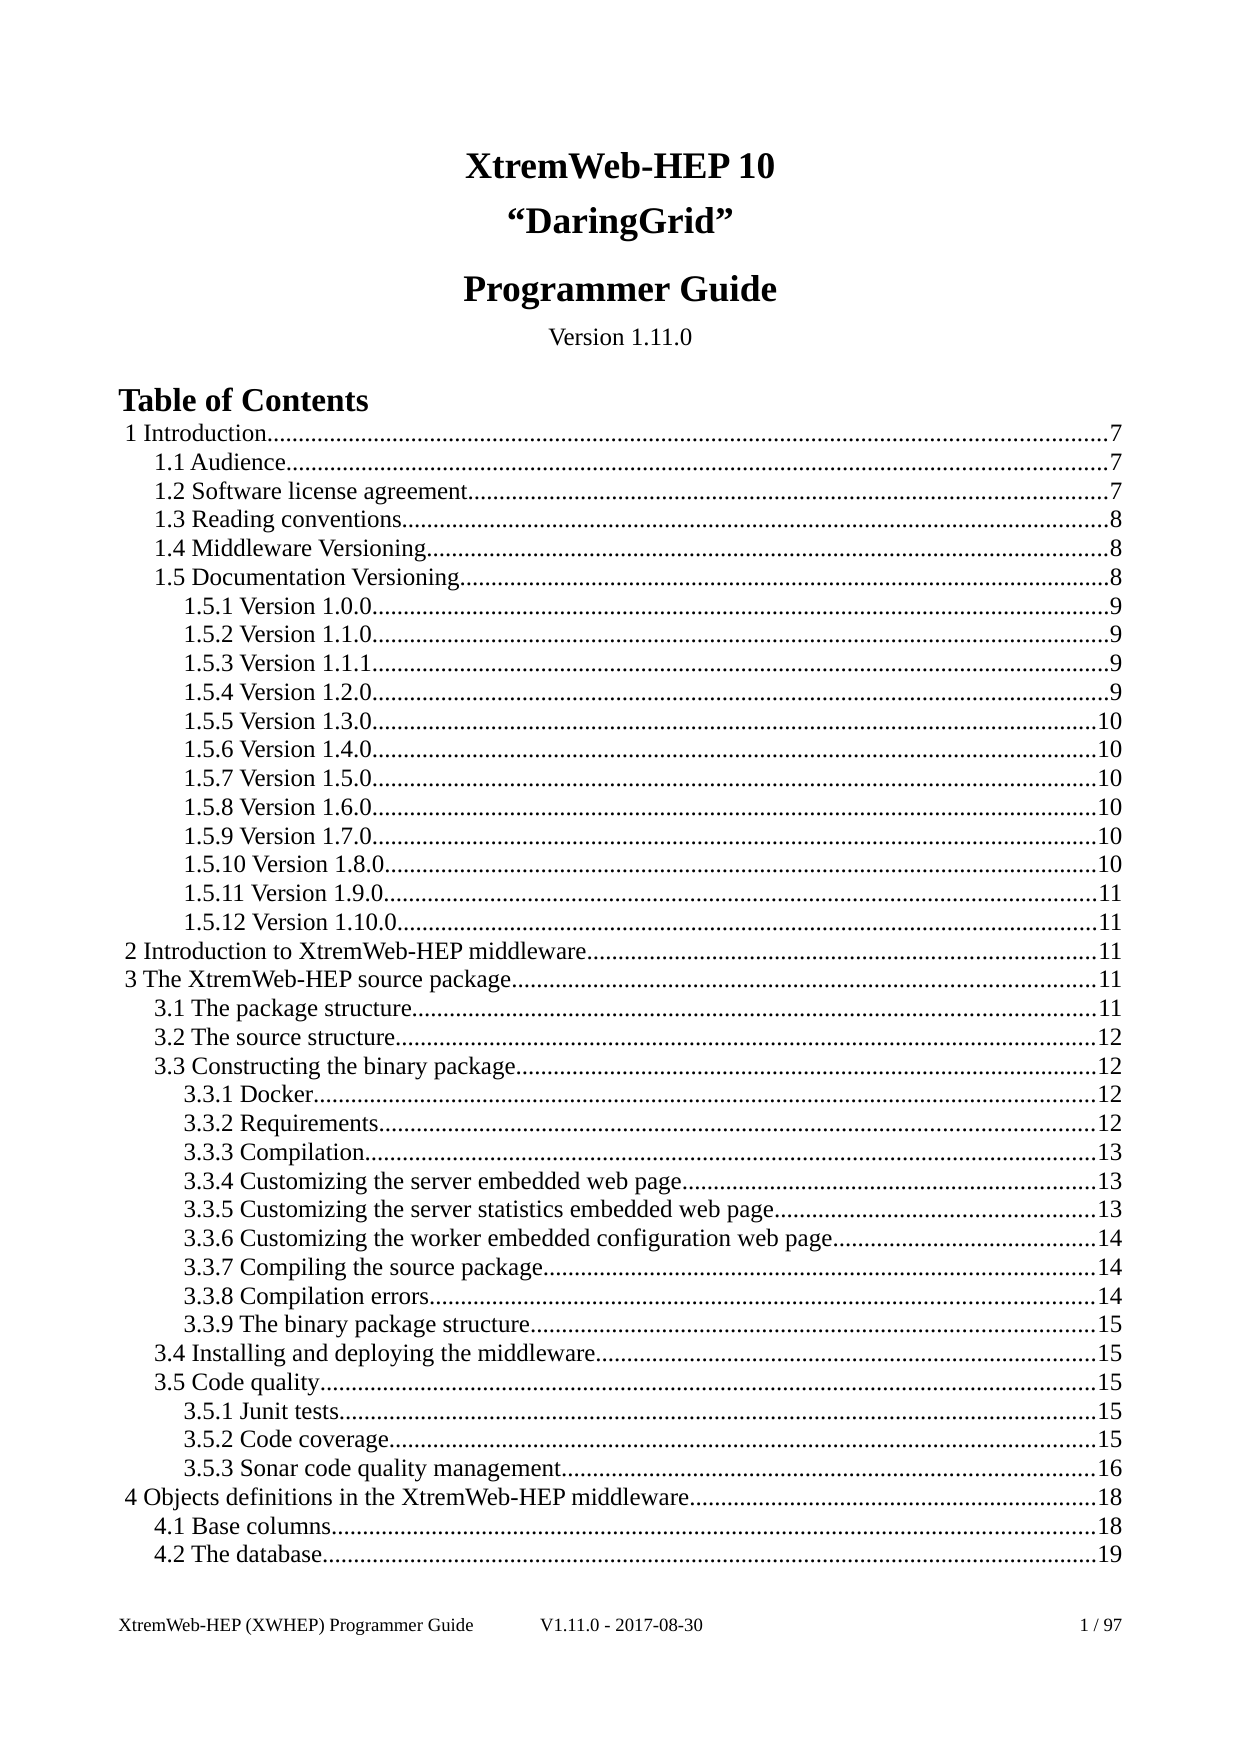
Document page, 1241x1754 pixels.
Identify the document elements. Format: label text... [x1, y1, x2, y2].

text 1.1 Audience 7 [148, 447, 1122, 476]
text 3.5.2 Code coverage 15 [177, 1424, 1122, 1453]
text 3.3.9 The binary package structure 15 [177, 1309, 1122, 1338]
text 2 Introduction to XtremWeb-HEP middleware 11 [118, 936, 1122, 964]
text “DaringGrid” [118, 199, 1122, 242]
text 3.3.2 Requirements 12 [177, 1108, 1122, 1137]
text Version 1.11.0 [118, 322, 1122, 351]
text 1.5.6 Version 1.4.0 10 [177, 734, 1122, 763]
text 1.4 Middleware Versioning 8 [148, 533, 1122, 562]
text 3.3.7 Compiling the source package 14 [177, 1252, 1122, 1281]
text 1.2 Software license agreement 7 [148, 476, 1122, 504]
text 4.1 Base columns 18 [148, 1511, 1122, 1539]
text 1.5.3 Version 1.1.1 9 [177, 648, 1122, 677]
subtitle XtremWeb-HEP 10 [118, 143, 1122, 186]
text 3.3.1 Docker 12 [177, 1079, 1122, 1108]
text 3.3.4 Customizing the server embedded web page 13 [177, 1166, 1122, 1194]
text 4.2 The database 19 [148, 1539, 1122, 1568]
text 1.3 Reading conventions 8 [148, 504, 1122, 533]
text 1.5.9 Version 1.7.0 10 [177, 821, 1122, 849]
text 3.3.3 Compilation 13 [177, 1137, 1122, 1166]
text 3.3 Constructing the binary package 12 [148, 1051, 1122, 1079]
text 1.5.1 Version 1.0.0 9 [177, 591, 1122, 619]
text 3.3.6 Customizing the worker embedded configuration web page 14 [177, 1223, 1122, 1252]
text 3.5.1 Junit tests 15 [177, 1396, 1122, 1424]
text 1.5.4 Version 1.2.0 9 [177, 677, 1122, 706]
subtitle Programmer Guide [118, 267, 1122, 310]
text 3.4 Installing and deploying the middleware 15 [148, 1338, 1122, 1367]
text 1.5.11 Version 1.9.0 11 [177, 878, 1122, 907]
text 3.3.8 Compilation errors 14 [177, 1281, 1122, 1309]
text 3.1 The package structure 11 [148, 993, 1122, 1022]
text 3.5 Code quality 15 [148, 1367, 1122, 1396]
text 1.5.2 Version 1.1.0 9 [177, 619, 1122, 648]
text 3.5.3 Sonar code quality management 16 [177, 1453, 1122, 1482]
text 1.5.7 Version 1.5.0 10 [177, 763, 1122, 792]
text 4 Objects definitions in the XtremWeb-HEP middleware 18 [118, 1482, 1122, 1511]
text 3.3.5 Customizing the server statistics embedded web page 13 [177, 1194, 1122, 1223]
text 1.5.8 Version 1.6.0 10 [177, 792, 1122, 821]
text 3 The XtremWeb-HEP source package 11 [118, 964, 1122, 993]
text 1 Introduction 7 [118, 418, 1122, 447]
text 1.5.5 Version 1.3.0 10 [177, 706, 1122, 734]
text 1.5.10 Version 1.8.0 10 [177, 849, 1122, 878]
text 1.5 Documentation Versioning 8 [148, 562, 1122, 591]
text 3.2 The source structure. 12 [148, 1022, 1122, 1051]
subtitle Table of Contents [118, 380, 1122, 418]
text 1.5.12 Version 1.10.0 11 [177, 907, 1122, 936]
